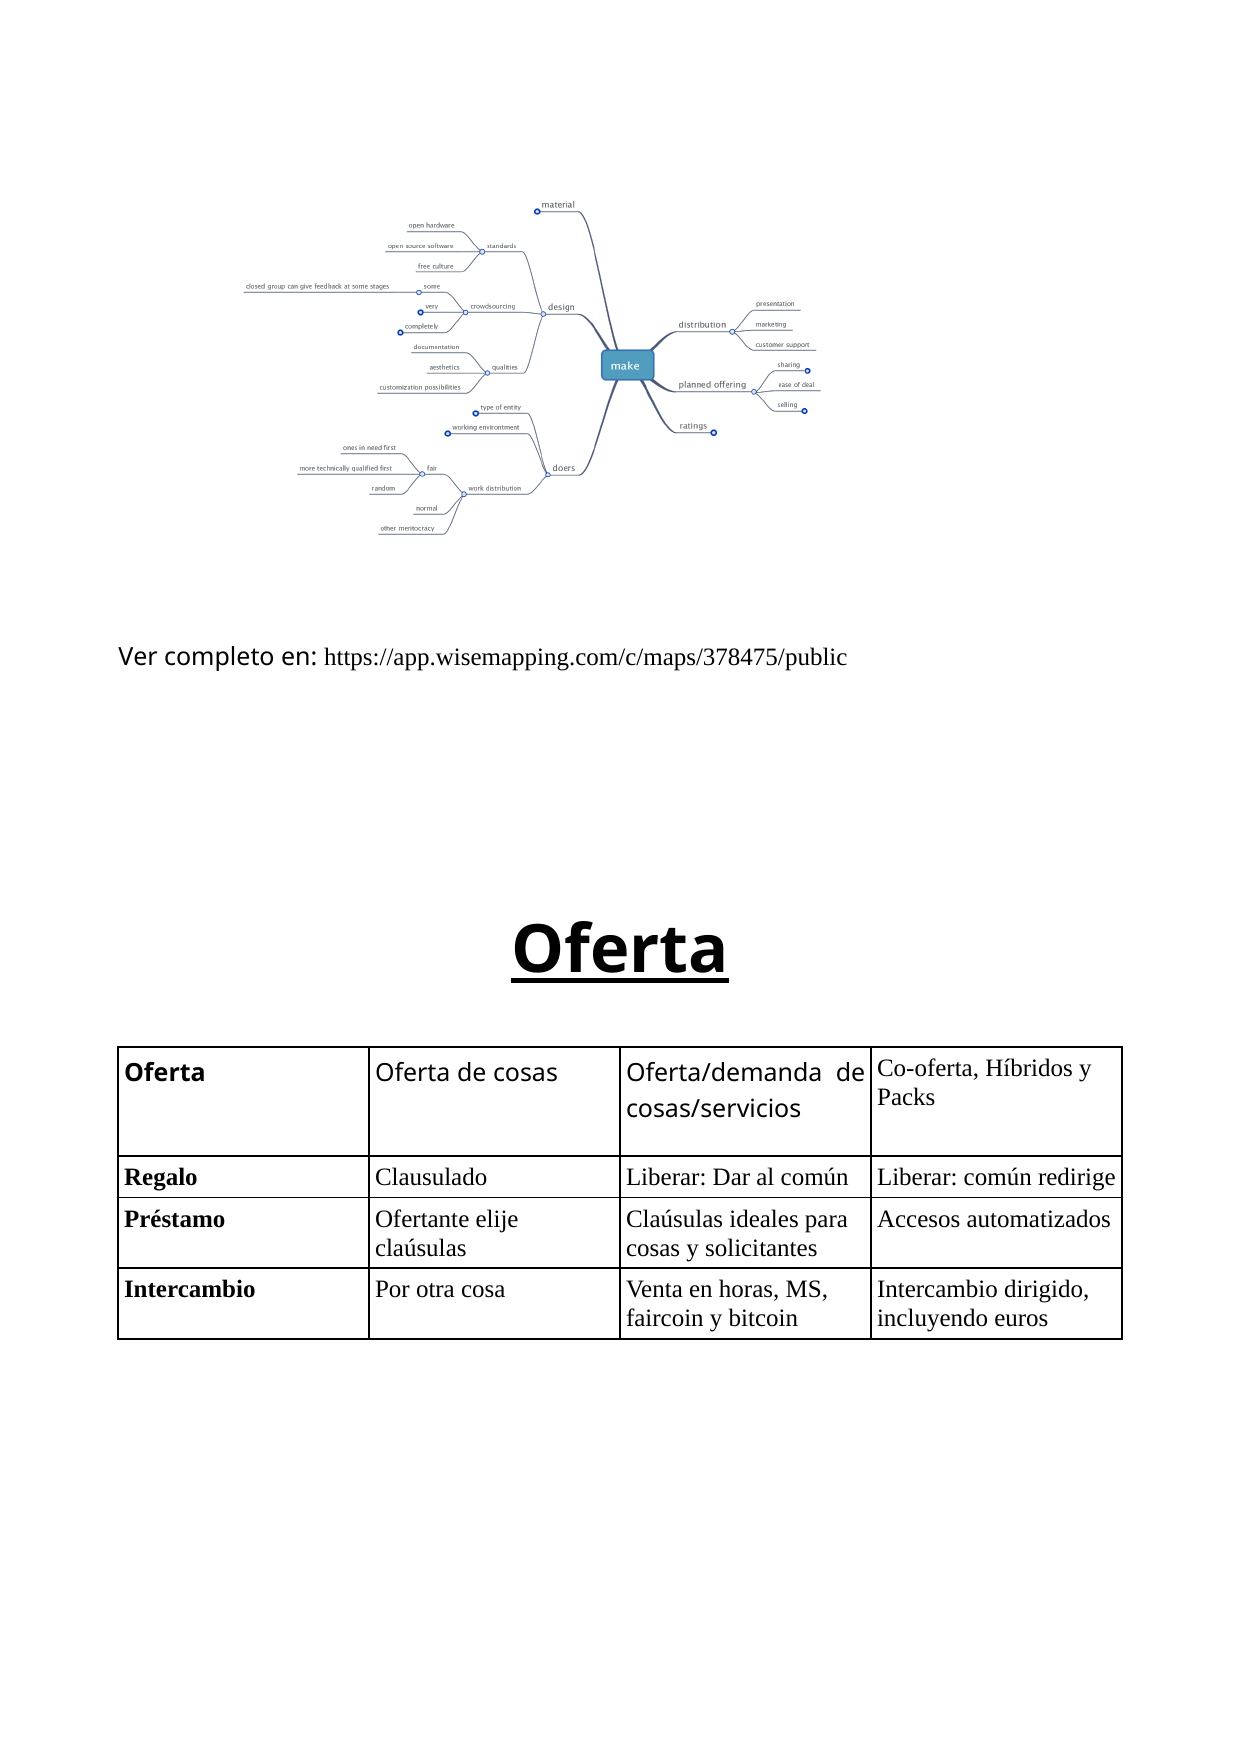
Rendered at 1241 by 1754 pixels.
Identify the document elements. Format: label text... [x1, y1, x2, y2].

text Oferta [118, 902, 1122, 992]
table_cell Liberar: común redirige [872, 1157, 1121, 1197]
picture [118, 118, 1123, 578]
table_cell Venta en horas, MS, faircoin y bitcoin [621, 1269, 870, 1338]
table_cell Regalo [119, 1157, 368, 1197]
table_cell Clausulado [370, 1157, 619, 1197]
table_cell Préstamo [119, 1198, 368, 1267]
table_cell Por otra cosa [370, 1269, 619, 1338]
table_cell Intercambio [119, 1269, 368, 1338]
table_header Oferta de cosas [370, 1048, 619, 1155]
table_header Oferta/demanda de cosas/servicios [621, 1048, 870, 1155]
table_cell Intercambio dirigido, incluyendo euros [872, 1269, 1121, 1338]
table_cell Ofertante elije claúsulas [370, 1198, 619, 1267]
table_header Co-oferta, Híbridos y Packs [872, 1048, 1121, 1155]
table_cell Liberar: Dar al común [621, 1157, 870, 1197]
text Ver completo en: https://app.wisemapping.com/c/maps/378475/public [118, 637, 1122, 672]
table_cell Accesos automatizados [872, 1198, 1121, 1267]
table_header Oferta [119, 1048, 368, 1155]
table_cell Claúsulas ideales para cosas y solicitantes [621, 1198, 870, 1267]
